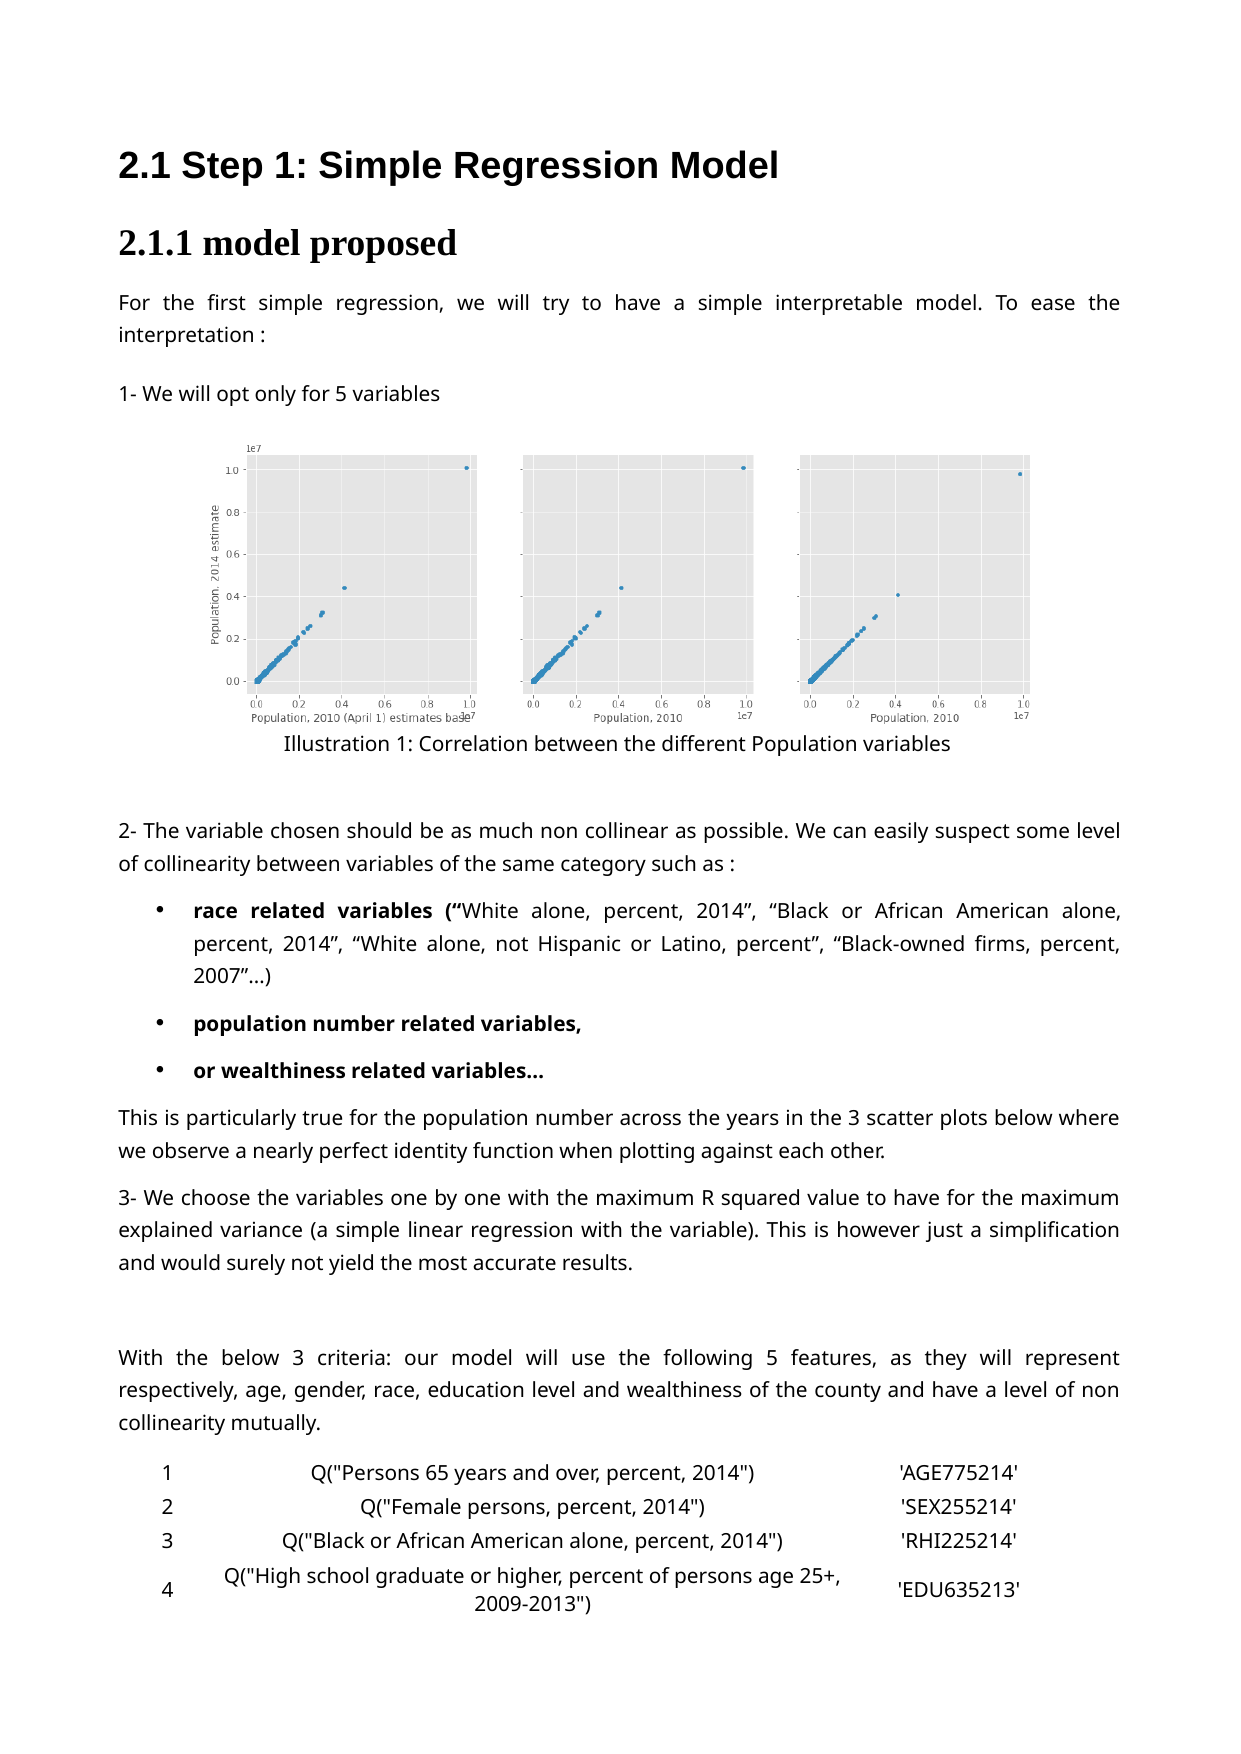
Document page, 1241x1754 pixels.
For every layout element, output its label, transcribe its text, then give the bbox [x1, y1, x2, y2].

table_cell 4 [130, 1558, 204, 1621]
text With the below 3 criteria: our model will use the following 5 features, as they will represent respectively, age, gender, race, education level and wealthiness of the county and have a level of non collinearity mutually. [118, 1343, 1122, 1436]
subtitle 2.1 Step 1: Simple Regression Model [118, 143, 1122, 187]
text 3- We choose the variables one by one with the maximum R squared value to have for the maximum explained variance (a simple linear regression with the variable). This is however just a simplification and would surely not yield the most accurate results. [118, 1183, 1122, 1277]
text This is particularly true for the population number across the years in the 3 scatter plots below where we observe a nearly perfect identity function when plotting against each other. [118, 1103, 1122, 1164]
text Illustration 1: Correlation between the different Population variables [204, 730, 1036, 758]
table_cell Q("Black or African American alone, percent, 2014") [205, 1524, 860, 1558]
list population number related variables, [156, 1009, 1122, 1037]
text For the first simple regression, we will try to have a simple interpretable model. To ease the interpretation : [118, 288, 1122, 349]
subtitle 2.1.1 model proposed [118, 220, 1122, 263]
text 2- The variable chosen should be as much non collinear as possible. We can easily suspect some level of collinearity between variables of the same category such as : [118, 817, 1122, 878]
table_cell 'RHI225214' [860, 1524, 1057, 1558]
picture [204, 438, 1036, 730]
list race related variables (“White alone, percent, 2014”, “Black or African American alone, percent, 2014”, “White alone, not Hispanic or Latino, percent”, “Black-owned firms, percent, 2007”…) [156, 896, 1122, 990]
table_cell 'SEX255214' [860, 1489, 1057, 1523]
table_cell Q("High school graduate or higher, percent of persons age 25+, 2009-2013") [205, 1558, 860, 1621]
table_cell 2 [130, 1489, 204, 1523]
table_header 1 [130, 1455, 204, 1489]
table_cell Q("Female persons, percent, 2014") [205, 1489, 860, 1523]
table_header 'AGE775214' [860, 1455, 1057, 1489]
table_cell 3 [130, 1524, 204, 1558]
text 1- We will opt only for 5 variables [118, 379, 1122, 408]
table_cell 'EDU635213' [860, 1558, 1057, 1621]
table_header Q("Persons 65 years and over, percent, 2014") [205, 1455, 860, 1489]
list or wealthiness related variables… [156, 1056, 1122, 1084]
